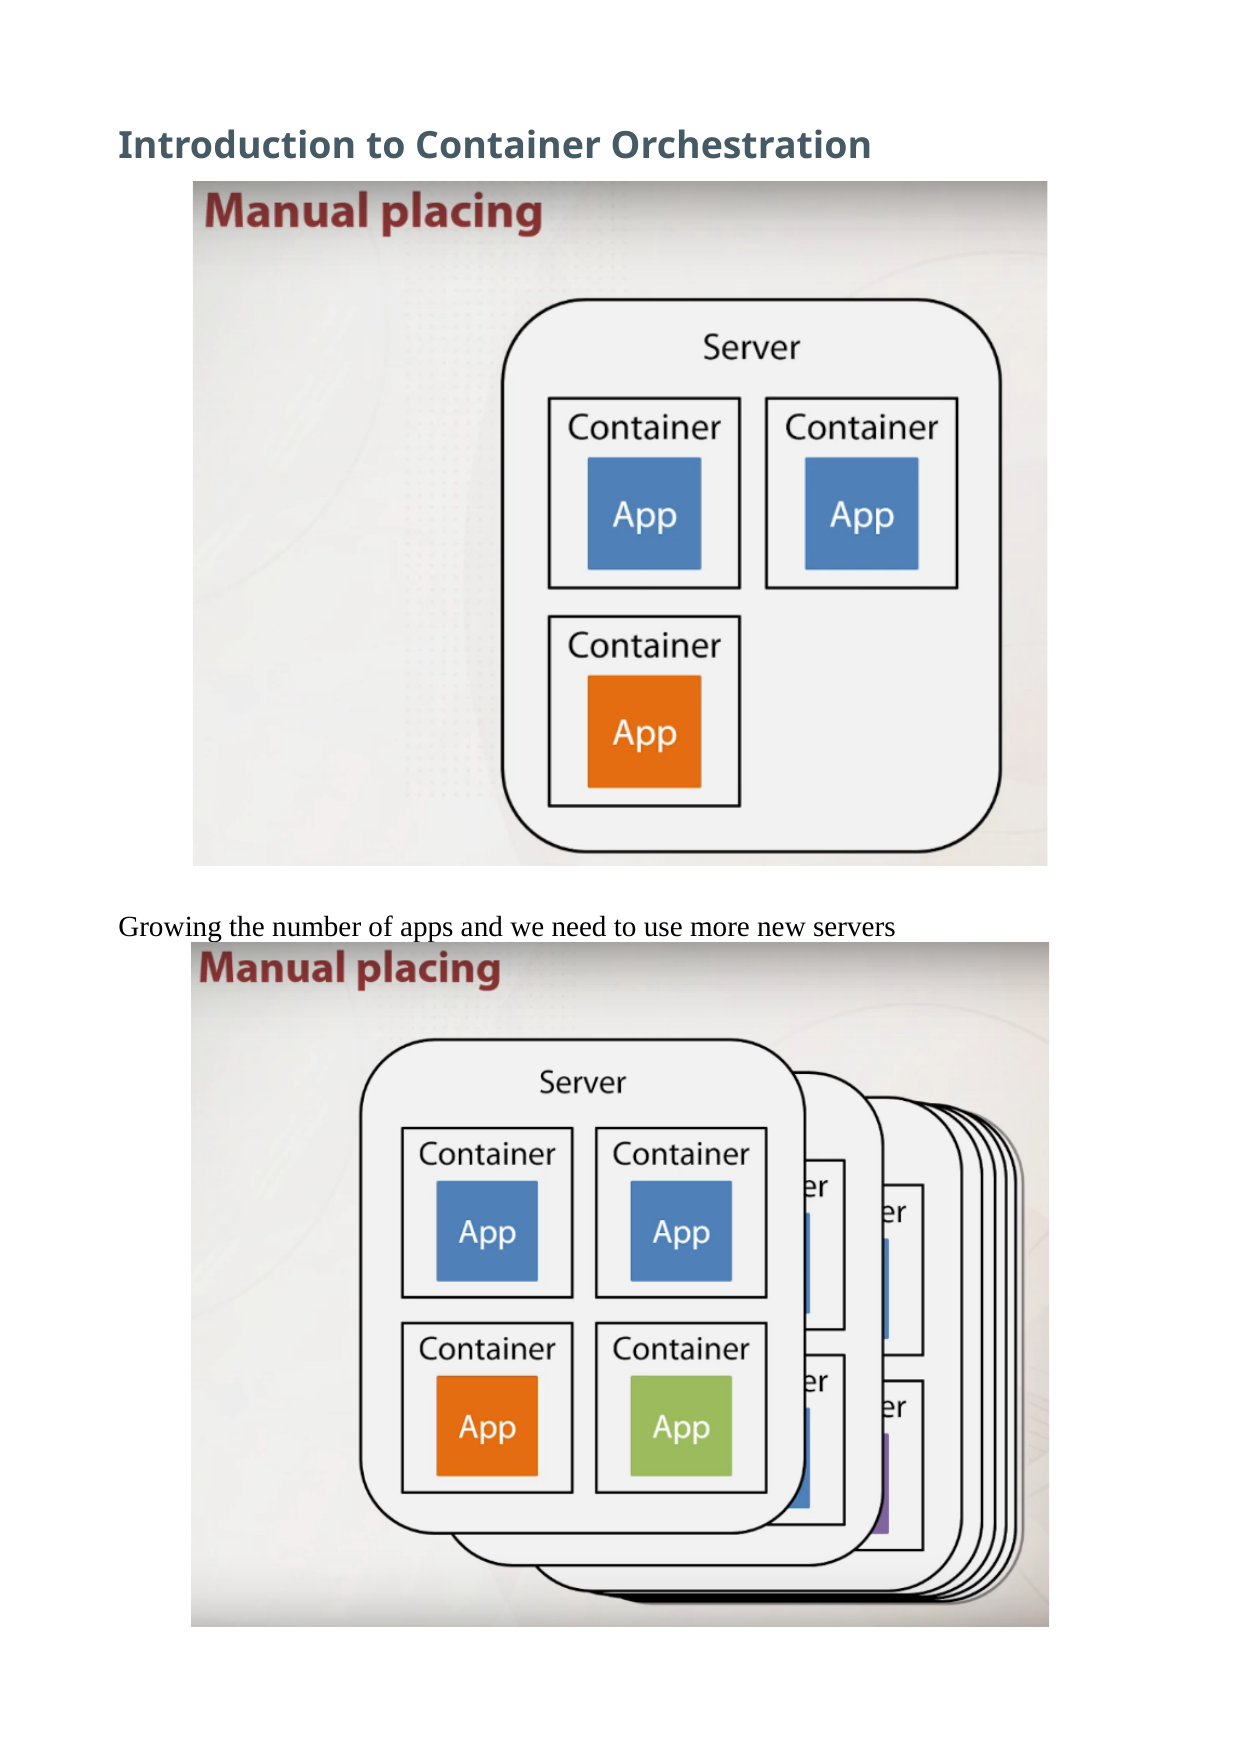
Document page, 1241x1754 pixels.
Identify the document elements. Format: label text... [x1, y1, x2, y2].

subtitle Introduction to Container Orchestration [118, 118, 1122, 169]
text Growing the number of apps and we need to use more new servers [118, 909, 1122, 943]
picture [191, 942, 1050, 1627]
picture [192, 181, 1048, 866]
